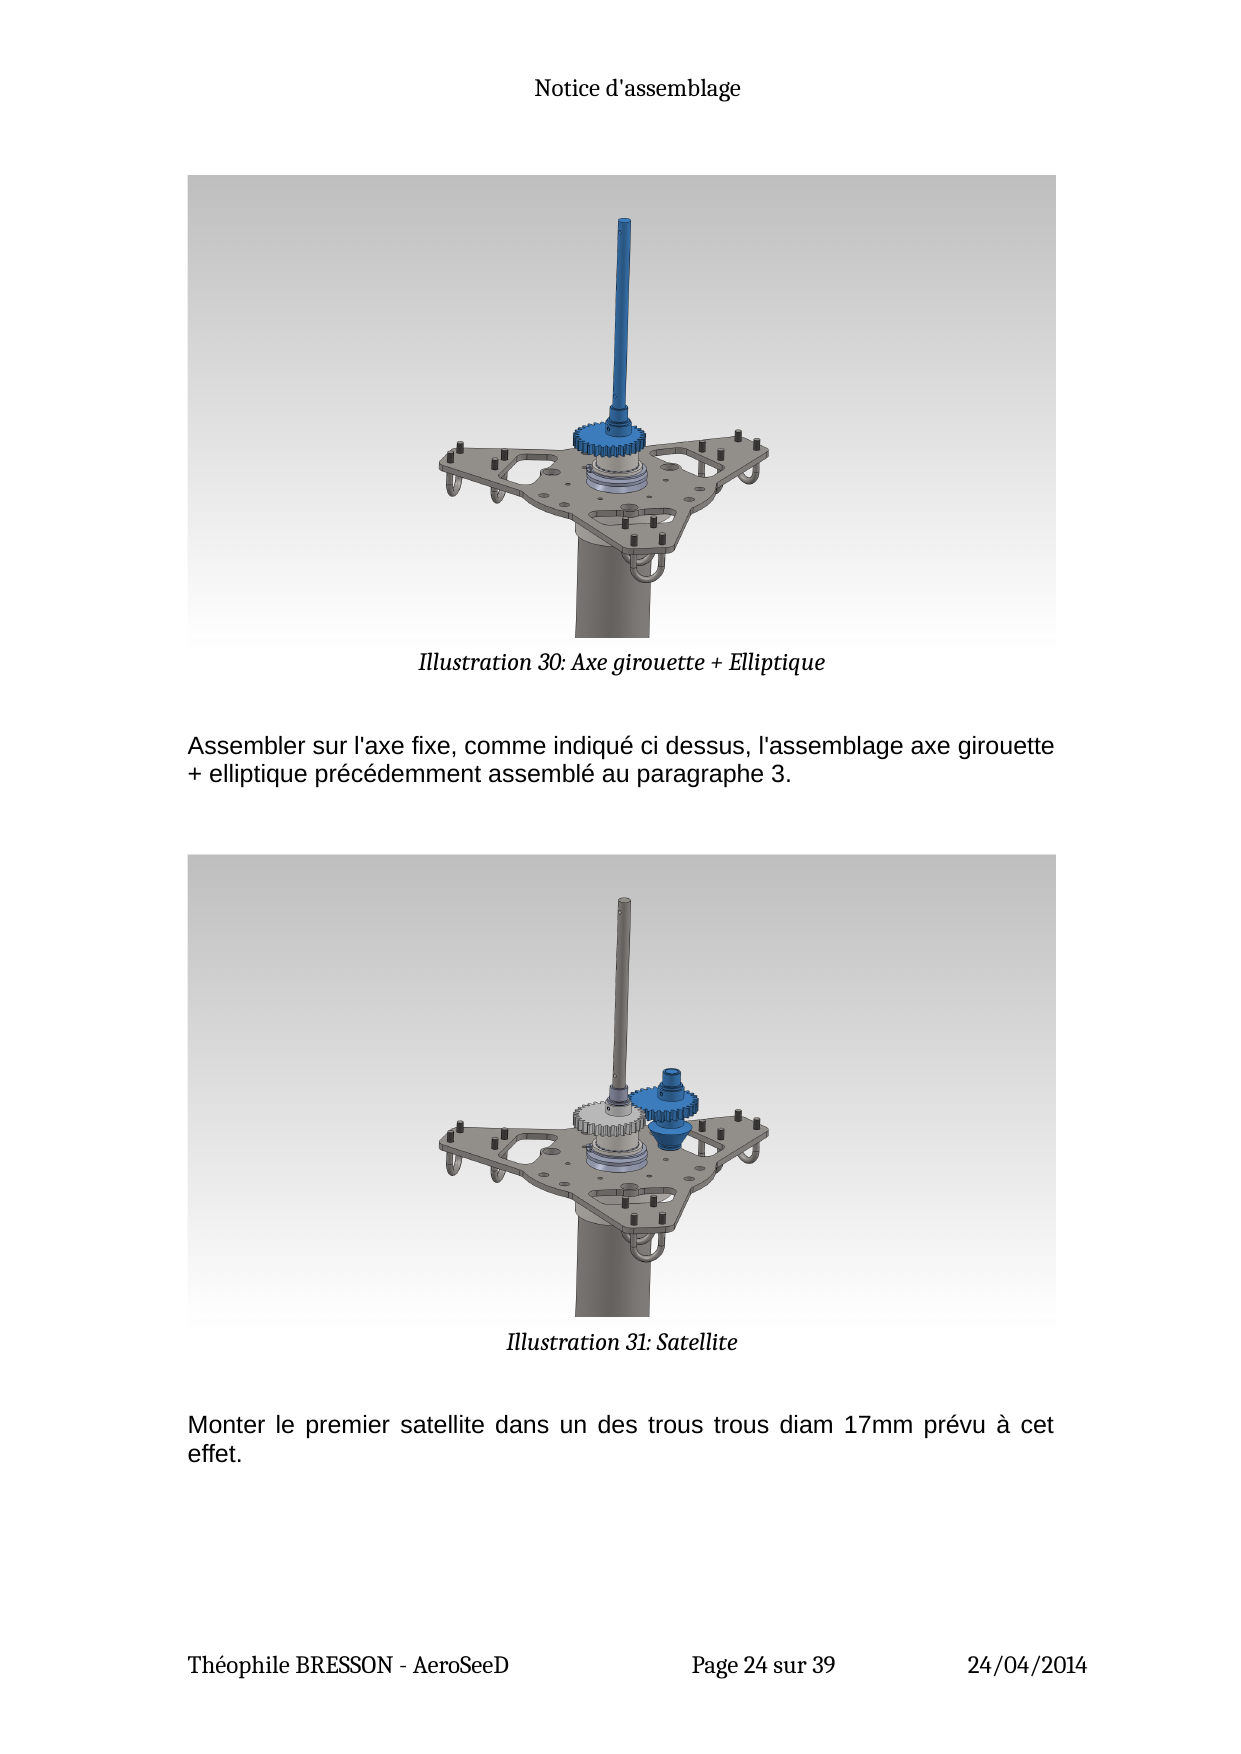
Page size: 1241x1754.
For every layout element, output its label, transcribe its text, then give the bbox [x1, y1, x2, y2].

picture [187, 175, 1056, 649]
text Assembler sur l'axe fixe, comme indiqué ci dessus, l'assemblage axe girouette + elliptique précédemment assemblé au paragraphe 3. [187, 731, 1056, 788]
text Monter le premier satellite dans un des trous trous diam 17mm prévu à cet effet. [187, 1410, 1056, 1468]
text Illustration 30: Axe girouette + Elliptique [187, 649, 1056, 677]
text Illustration 31: Satellite [187, 1328, 1056, 1356]
picture [187, 854, 1056, 1328]
